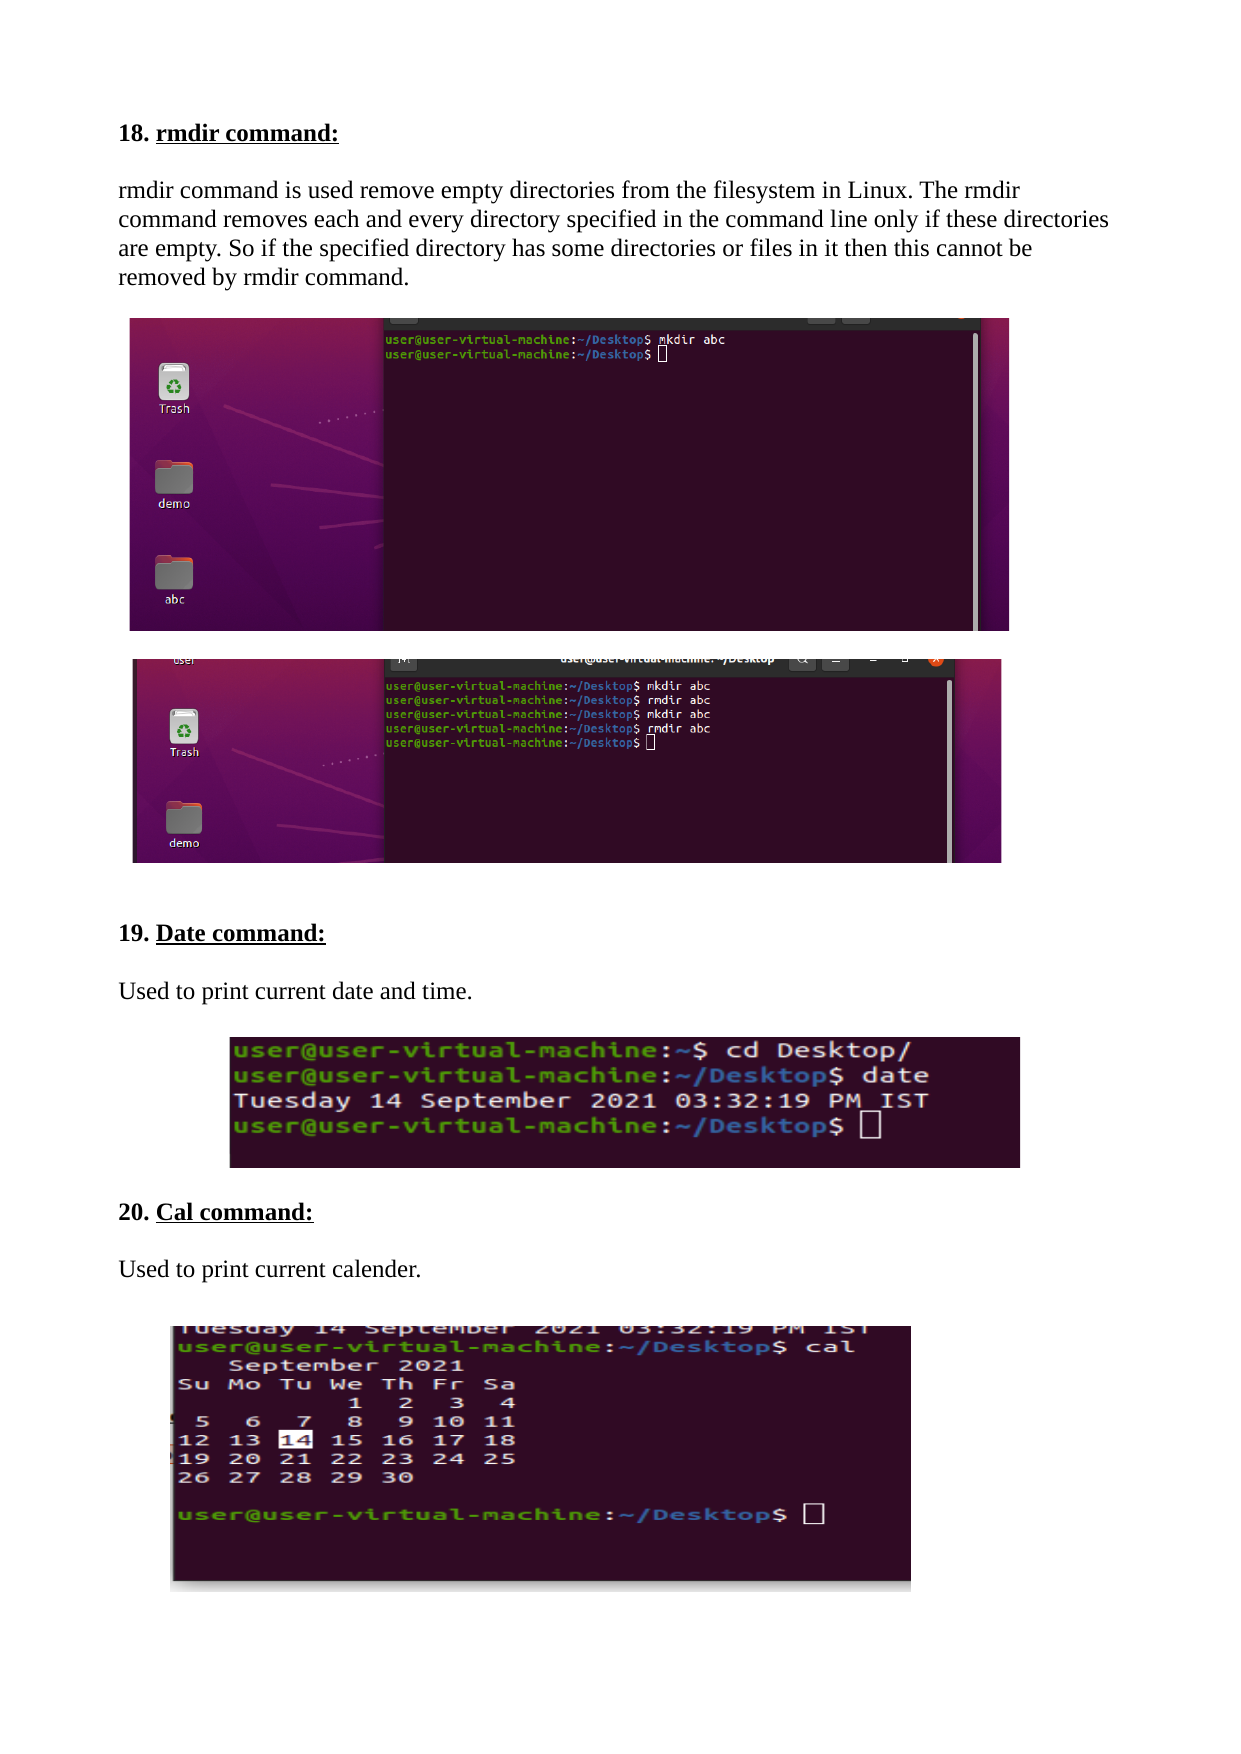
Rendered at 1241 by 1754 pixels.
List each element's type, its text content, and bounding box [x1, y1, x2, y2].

text 19. Date command: [118, 918, 1122, 947]
text Used to print current date and time. [118, 976, 1122, 1004]
text Used to print current calender. [118, 1254, 1122, 1283]
text rmdir command is used remove empty directories from the filesystem in Linux. The rmdir command removes each and every directory specified in the command line only if these directories are empty. So if the specified directory has some directories or files in it then this cannot be removed by rmdir command. [118, 176, 1122, 291]
picture [129, 318, 1010, 631]
picture [132, 659, 1002, 863]
text 20. Cal command: [118, 1197, 1122, 1225]
picture [170, 1326, 911, 1592]
picture [229, 1037, 1021, 1168]
text 18. rmdir command: [118, 118, 1122, 147]
